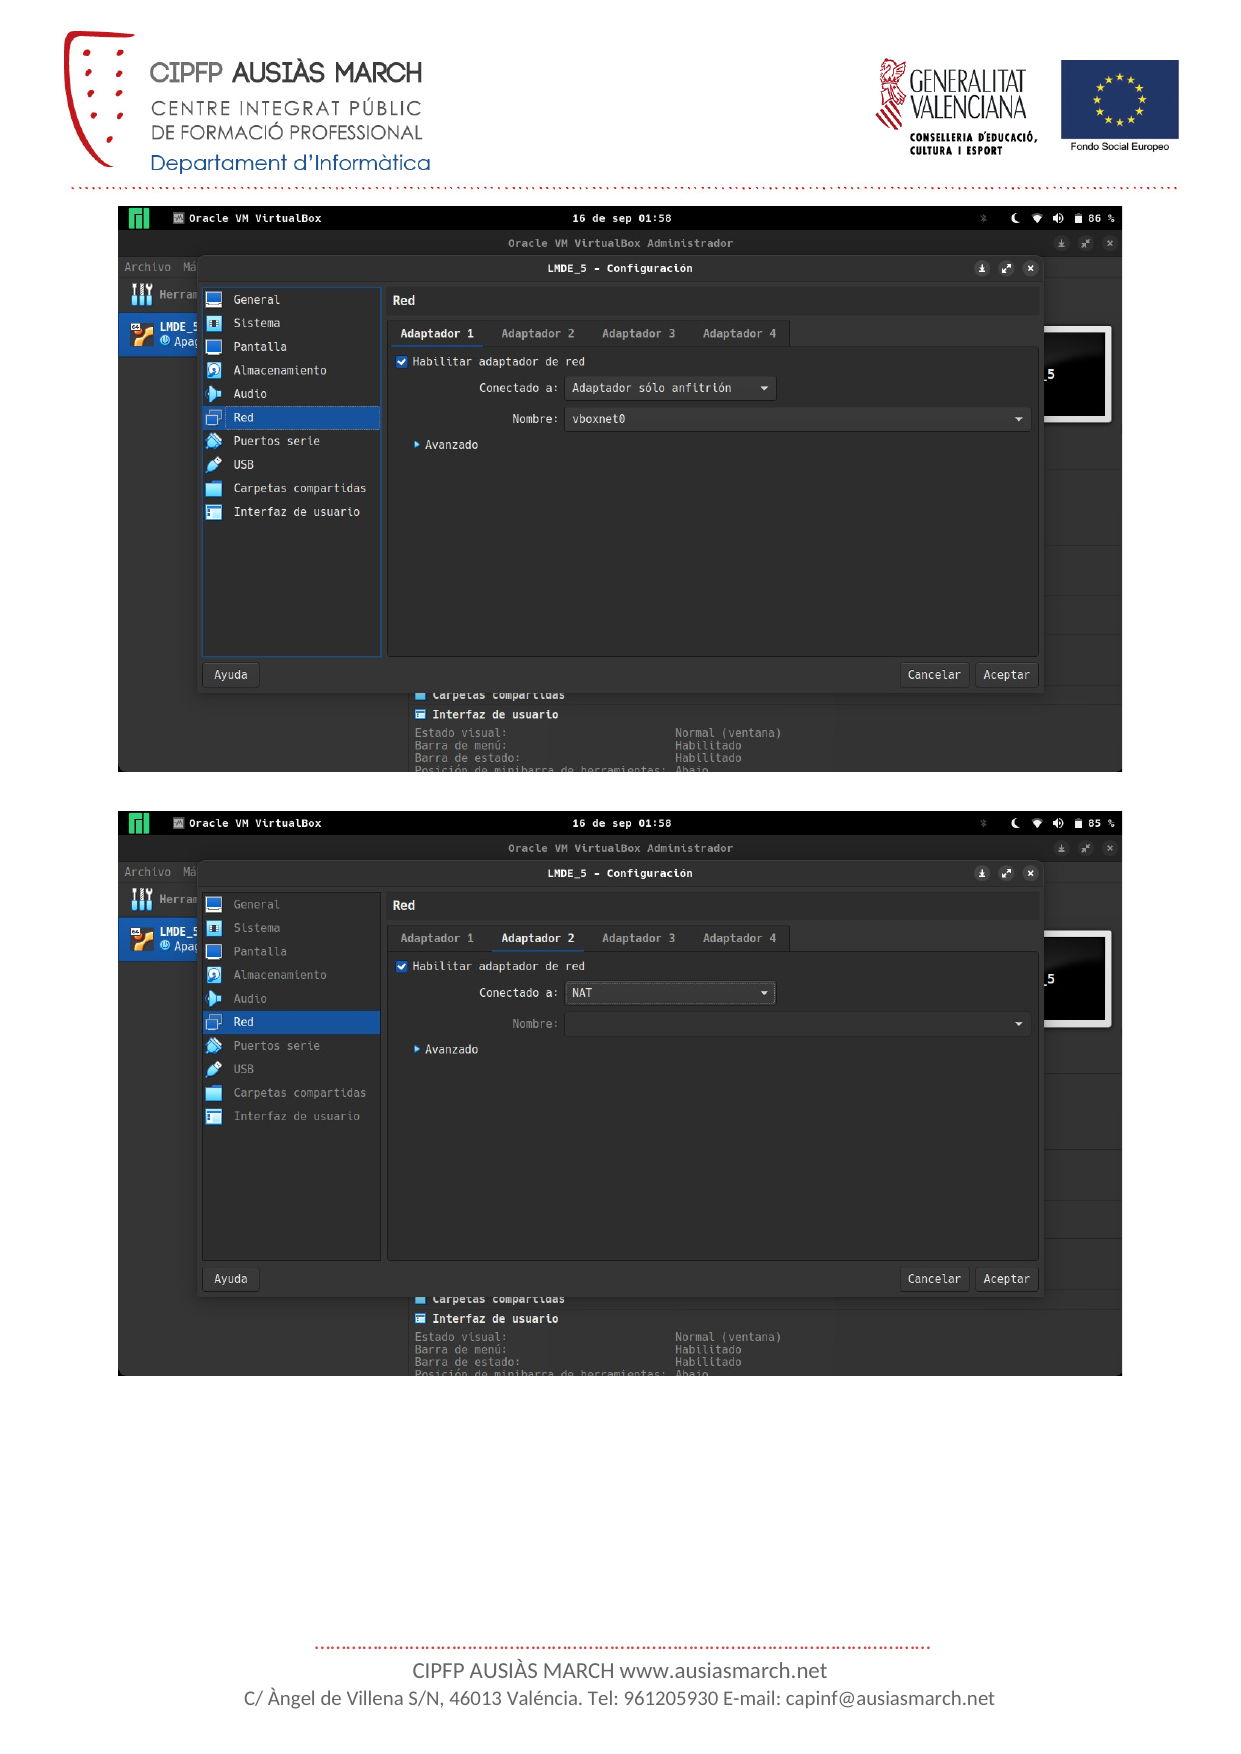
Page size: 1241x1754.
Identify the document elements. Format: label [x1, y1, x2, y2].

picture [118, 206, 1123, 772]
picture [57, 25, 1185, 194]
picture [118, 811, 1123, 1376]
